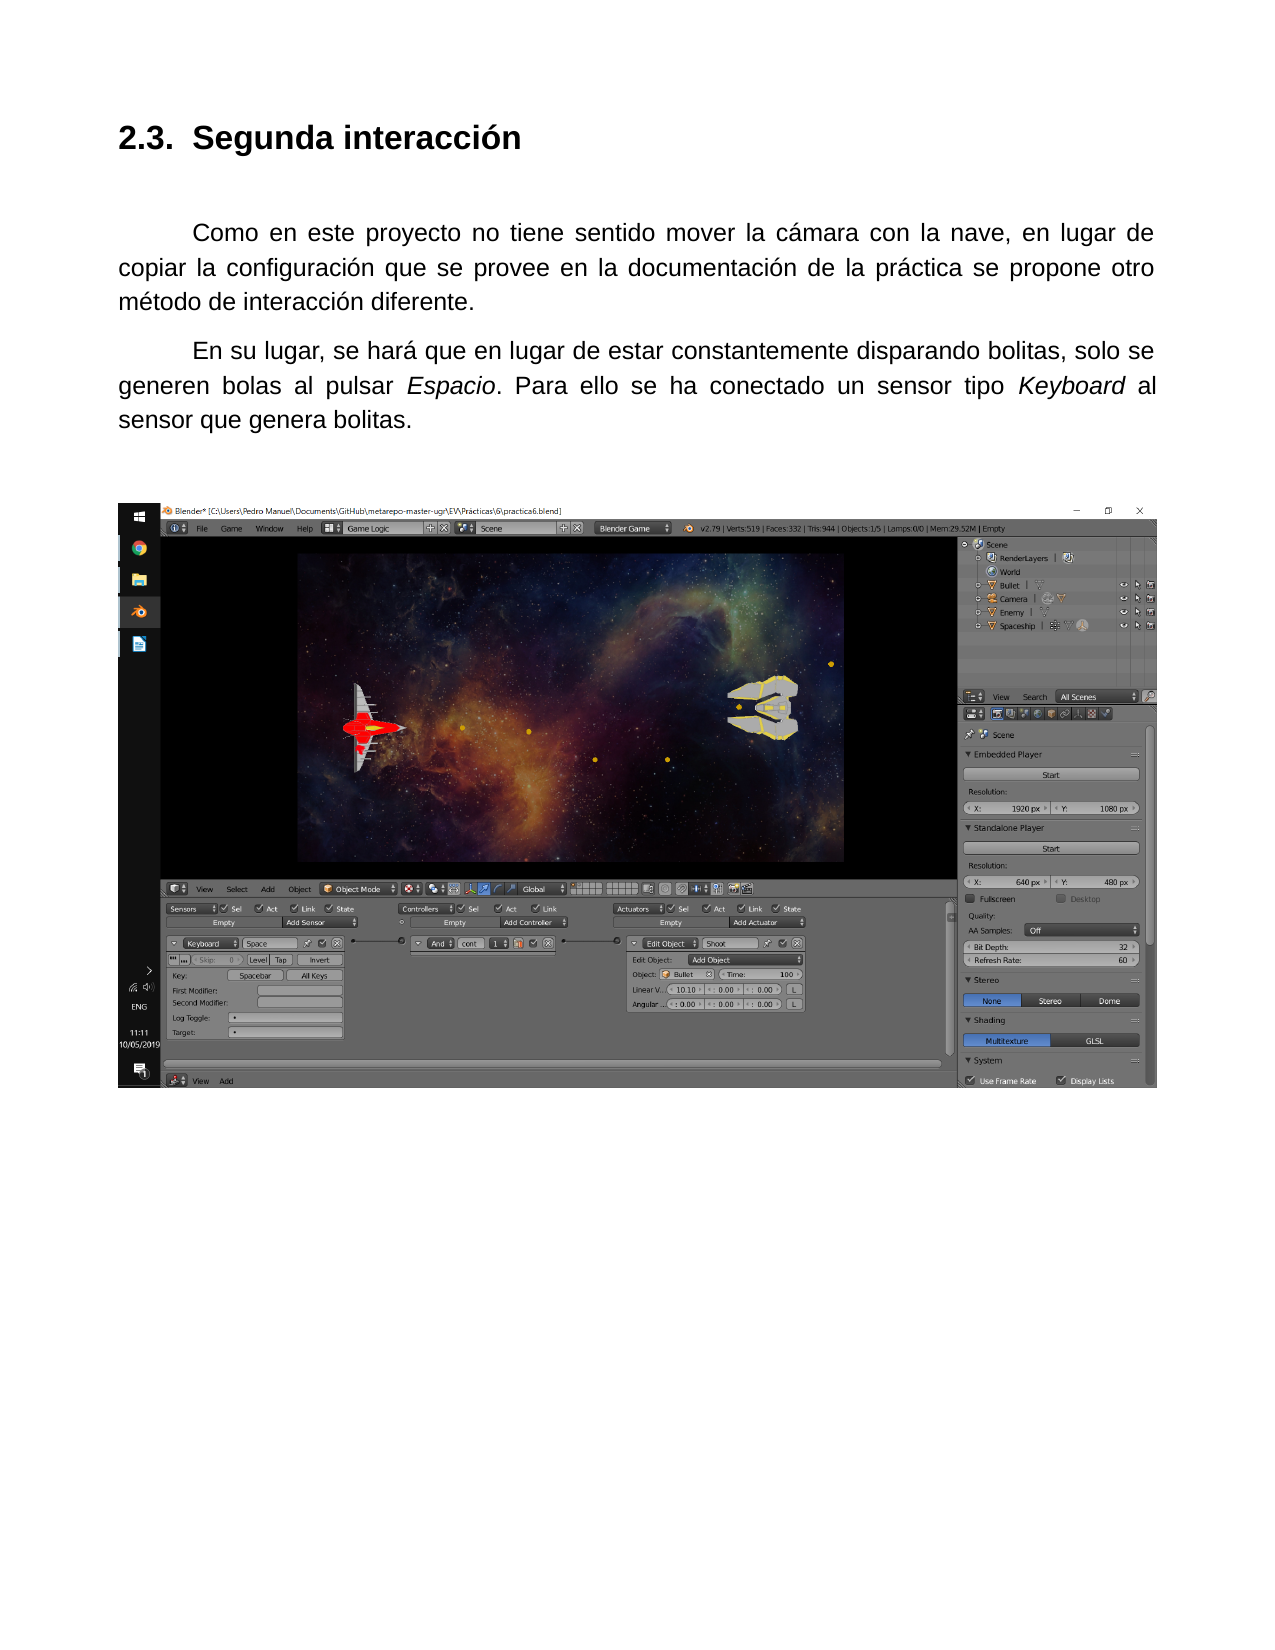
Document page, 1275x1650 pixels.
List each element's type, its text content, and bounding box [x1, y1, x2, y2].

subtitle 2.3. Segunda interacción [118, 118, 1157, 157]
text En su lugar, se hará que en lugar de estar constantemente disparando bolitas, solo se generen bolas al pulsar Espacio. Para ello se ha conectado un sensor tipo Keyboard al sensor que genera bolitas. [118, 336, 1157, 434]
picture [118, 503, 1157, 1088]
text Como en este proyecto no tiene sentido mover la cámara con la nave, en lugar de copiar la configuración que se provee en la documentación de la práctica se propone otro método de interacción diferente. [118, 218, 1157, 316]
